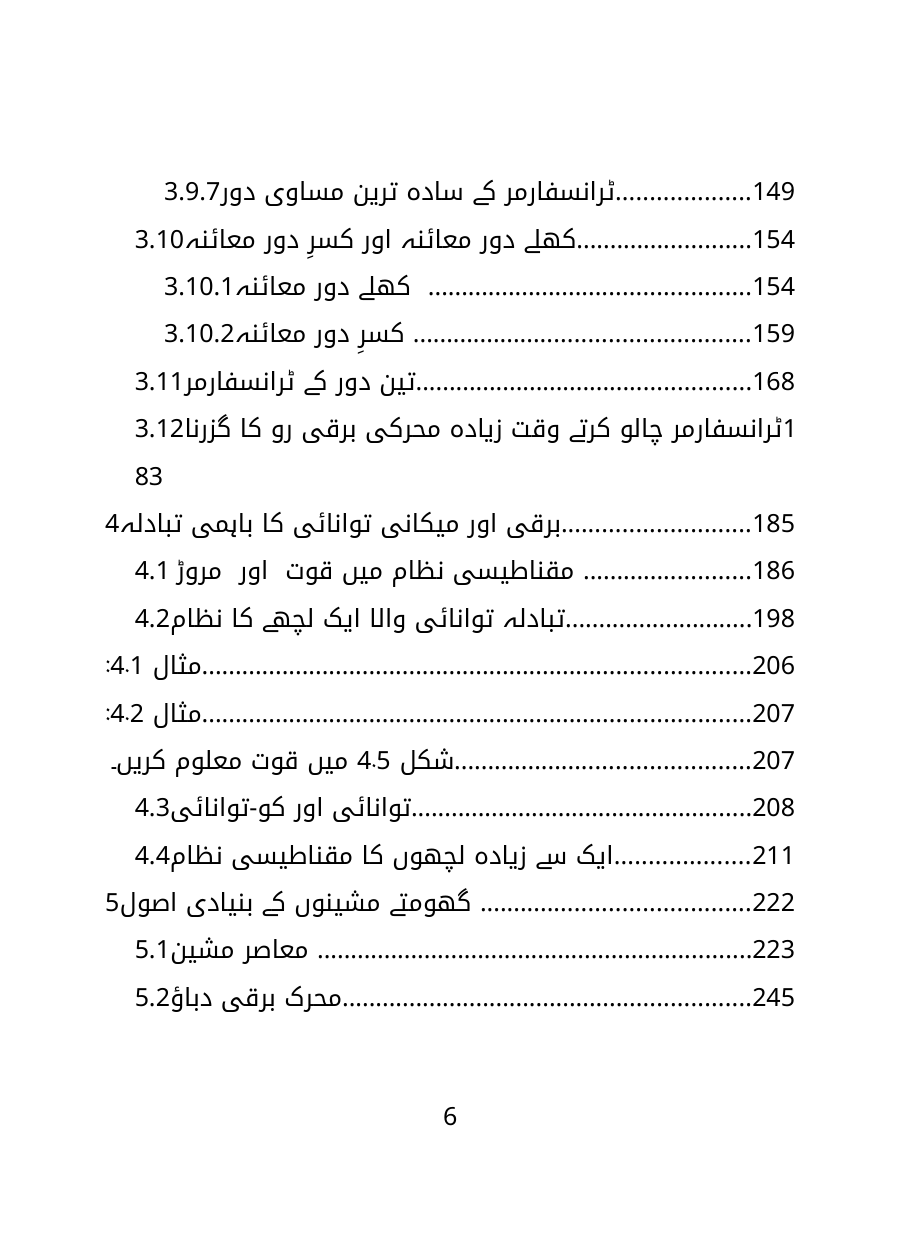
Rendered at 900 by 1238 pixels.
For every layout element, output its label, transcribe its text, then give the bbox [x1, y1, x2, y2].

text 4.2تبادلہ توانائی والا ایک لچھے کا نظام 198 [134, 595, 795, 642]
text مثال 4.1: 206 [105, 642, 795, 690]
text 3.9.7ٹرانسفارمر کے سادہ ترین مساوی دور 149 [164, 168, 795, 216]
text 3.10.1کھلے دور معائنہ 154 [164, 263, 795, 311]
text 3.10کھلے دور معائنہ اور کسرِ دور معائنہ 154 [134, 216, 795, 263]
text 4برقی اور میکانی توانائی کا باہمی تبادلہ 185 [105, 500, 795, 548]
text 5گھومتے مشینوں کے بنیادی اصول 222 [105, 879, 795, 927]
text 3.10.2کسرِ دور معائنہ 159 [164, 311, 795, 358]
text 5.2محرک برقی دباؤ 245 [134, 974, 795, 1022]
text 4.3توانائی اور کو-توانائی 208 [134, 785, 795, 832]
text 4.1 مقناطیسی نظام میں قوت اور مروڑ 186 [134, 548, 795, 595]
text مثال 4.2: 207 [105, 690, 795, 737]
text 3.11تین دور کے ٹرانسفارمر 168 [134, 358, 795, 406]
text شکل 4.5 میں قوت معلوم کریں۔ 207 [105, 737, 795, 785]
text 4.4ایک سے زیادہ لچھوں کا مقناطیسی نظام 211 [134, 832, 795, 879]
text 5.1معاصر مشین 223 [134, 927, 795, 974]
text 3.12ٹرانسفارمر چالو کرتے وقت زیادہ محرکی برقی رو کا گزرنا 183 [134, 406, 795, 500]
